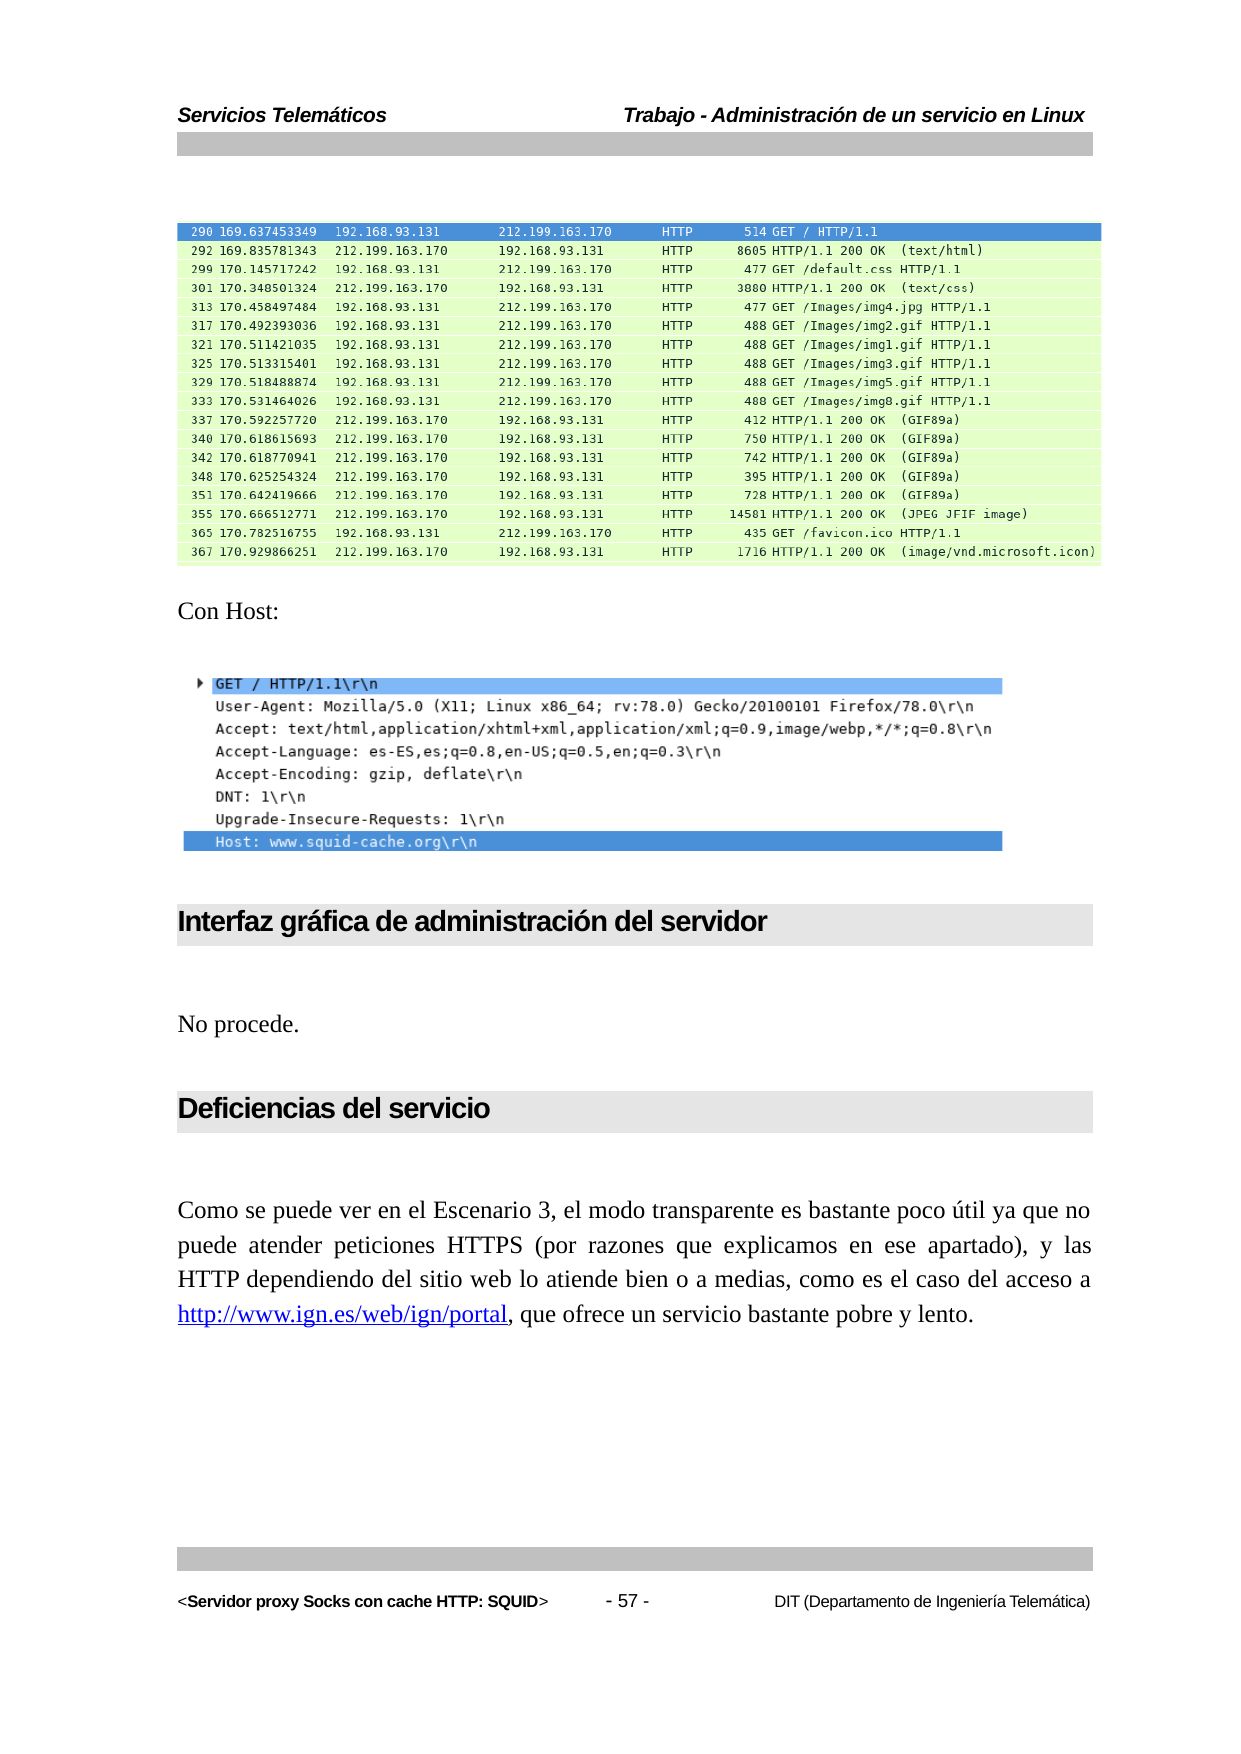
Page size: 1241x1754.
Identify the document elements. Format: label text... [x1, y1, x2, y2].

list Interfaz gráfica de administración del servidor [177, 904, 1093, 946]
text No procede. [177, 1009, 1093, 1037]
list Deficiencias del servicio [177, 1091, 1093, 1133]
text Como se puede ver en el Escenario 3, el modo transparente es bastante poco útil ya que no puede atender peticiones HTTPS (por razones que explicamos en ese apartado), y las HTTP dependiendo del sitio web lo atiende bien o a medias, como es el caso del acceso a http://www.ign.es/web/ign/portal, que ofrece un servicio bastante pobre y lento. [177, 1195, 1093, 1328]
text Con Host: [177, 596, 1093, 625]
